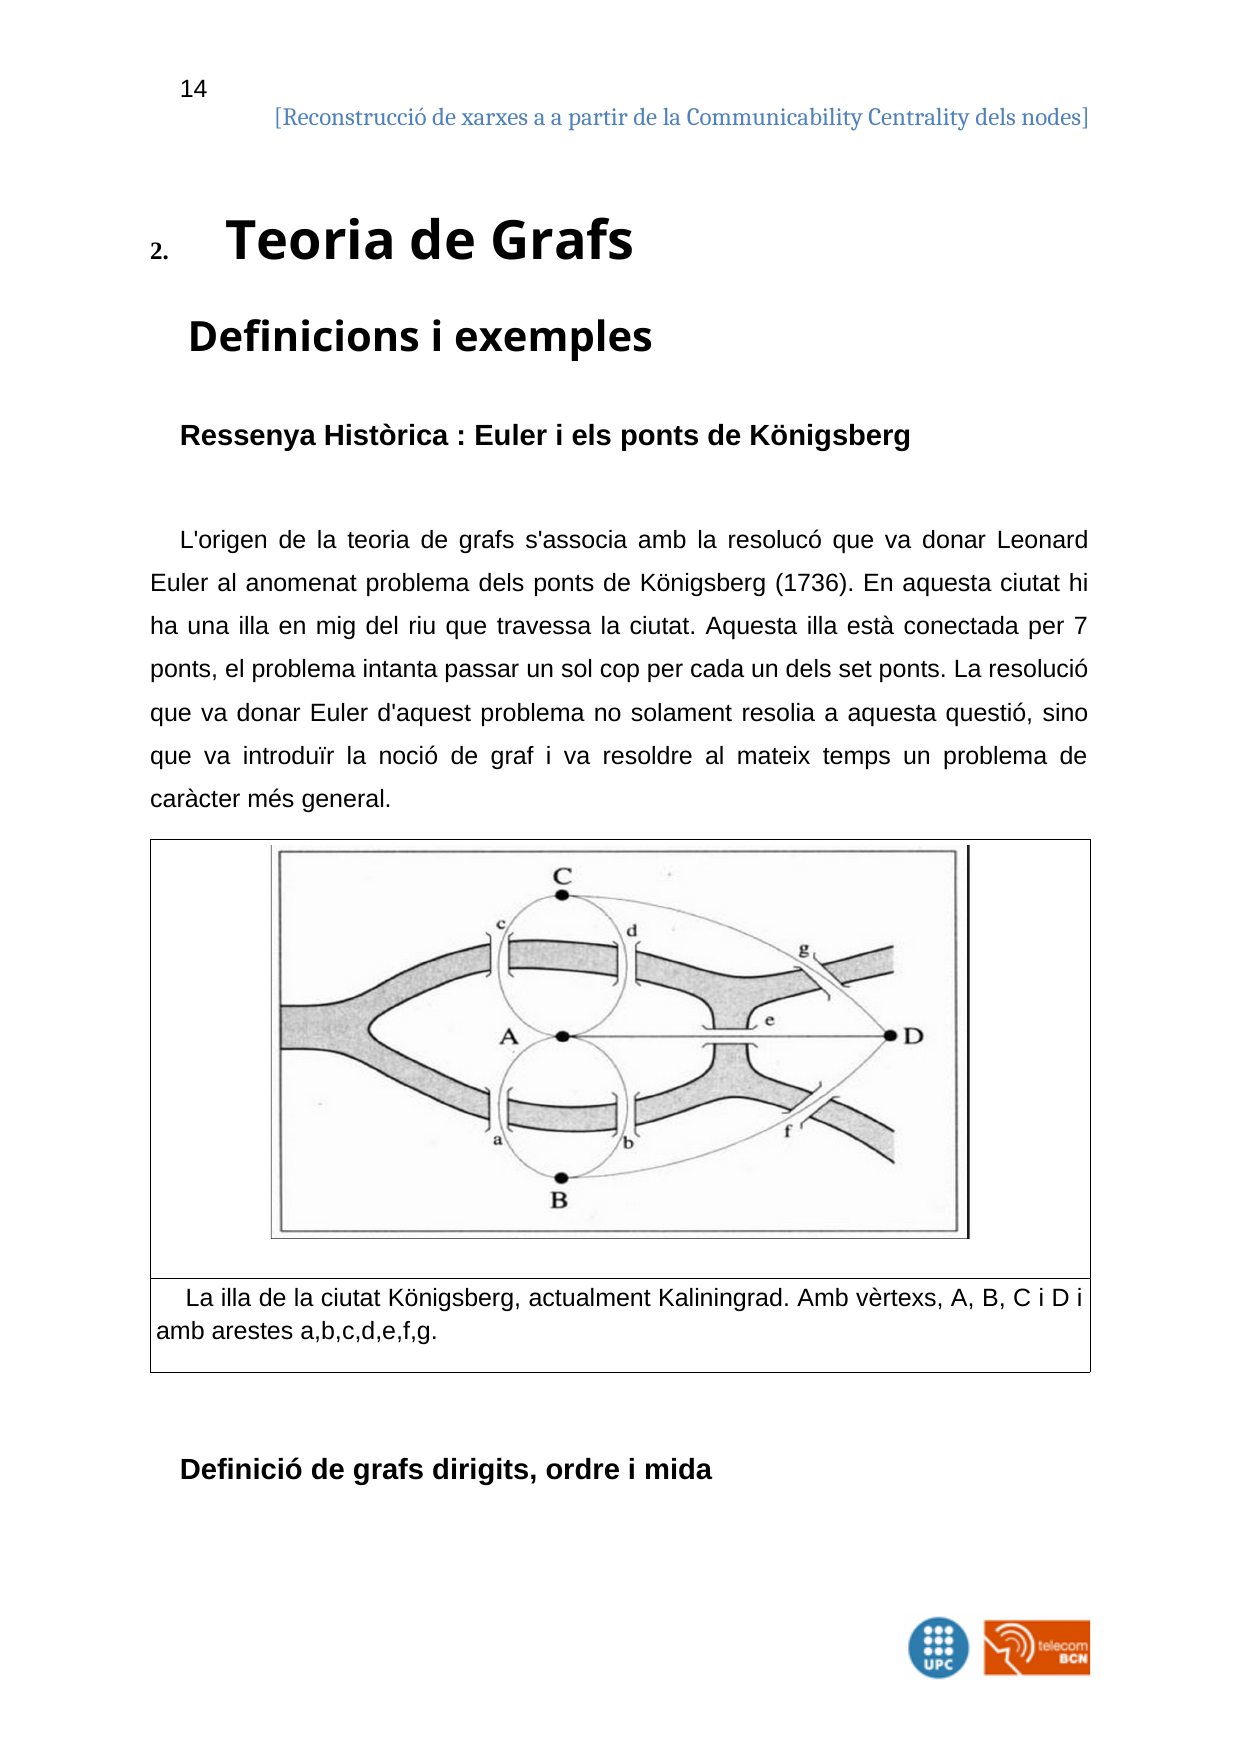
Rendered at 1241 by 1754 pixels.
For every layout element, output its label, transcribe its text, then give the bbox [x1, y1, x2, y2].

table_header [151, 840, 1090, 1277]
subtitle Teoria de Grafs [150, 202, 1090, 275]
subtitle Definició de grafs dirigits, ordre i mida [150, 1452, 1090, 1486]
picture [270, 845, 970, 1239]
picture [904, 1614, 1091, 1681]
subtitle Ressenya Històrica : Euler i els ponts de Königsberg [150, 418, 1090, 452]
table_cell La illa de la ciutat Königsberg, actualment Kaliningrad. Amb vèrtexs, A, B, C i D i amb arestes a,b,c,d,e,f,g. [151, 1279, 1090, 1372]
subtitle Definicions i exemples [187, 307, 1090, 364]
text L'origen de la teoria de grafs s'associa amb la resolucó que va donar Leonard Euler al anomenat problema dels ponts de Königsberg (1736). En aquesta ciutat hi ha una illa en mig del riu que travessa la ciutat. Aquesta illa està conectada per 7 ponts, el problema intanta passar un sol cop per cada un dels set ponts. La resolució que va donar Euler d'aquest problema no solament resolia a aquesta questió, sino que va introduïr la noció de graf i va resoldre al mateix temps un problema de caràcter més general. [150, 525, 1090, 812]
